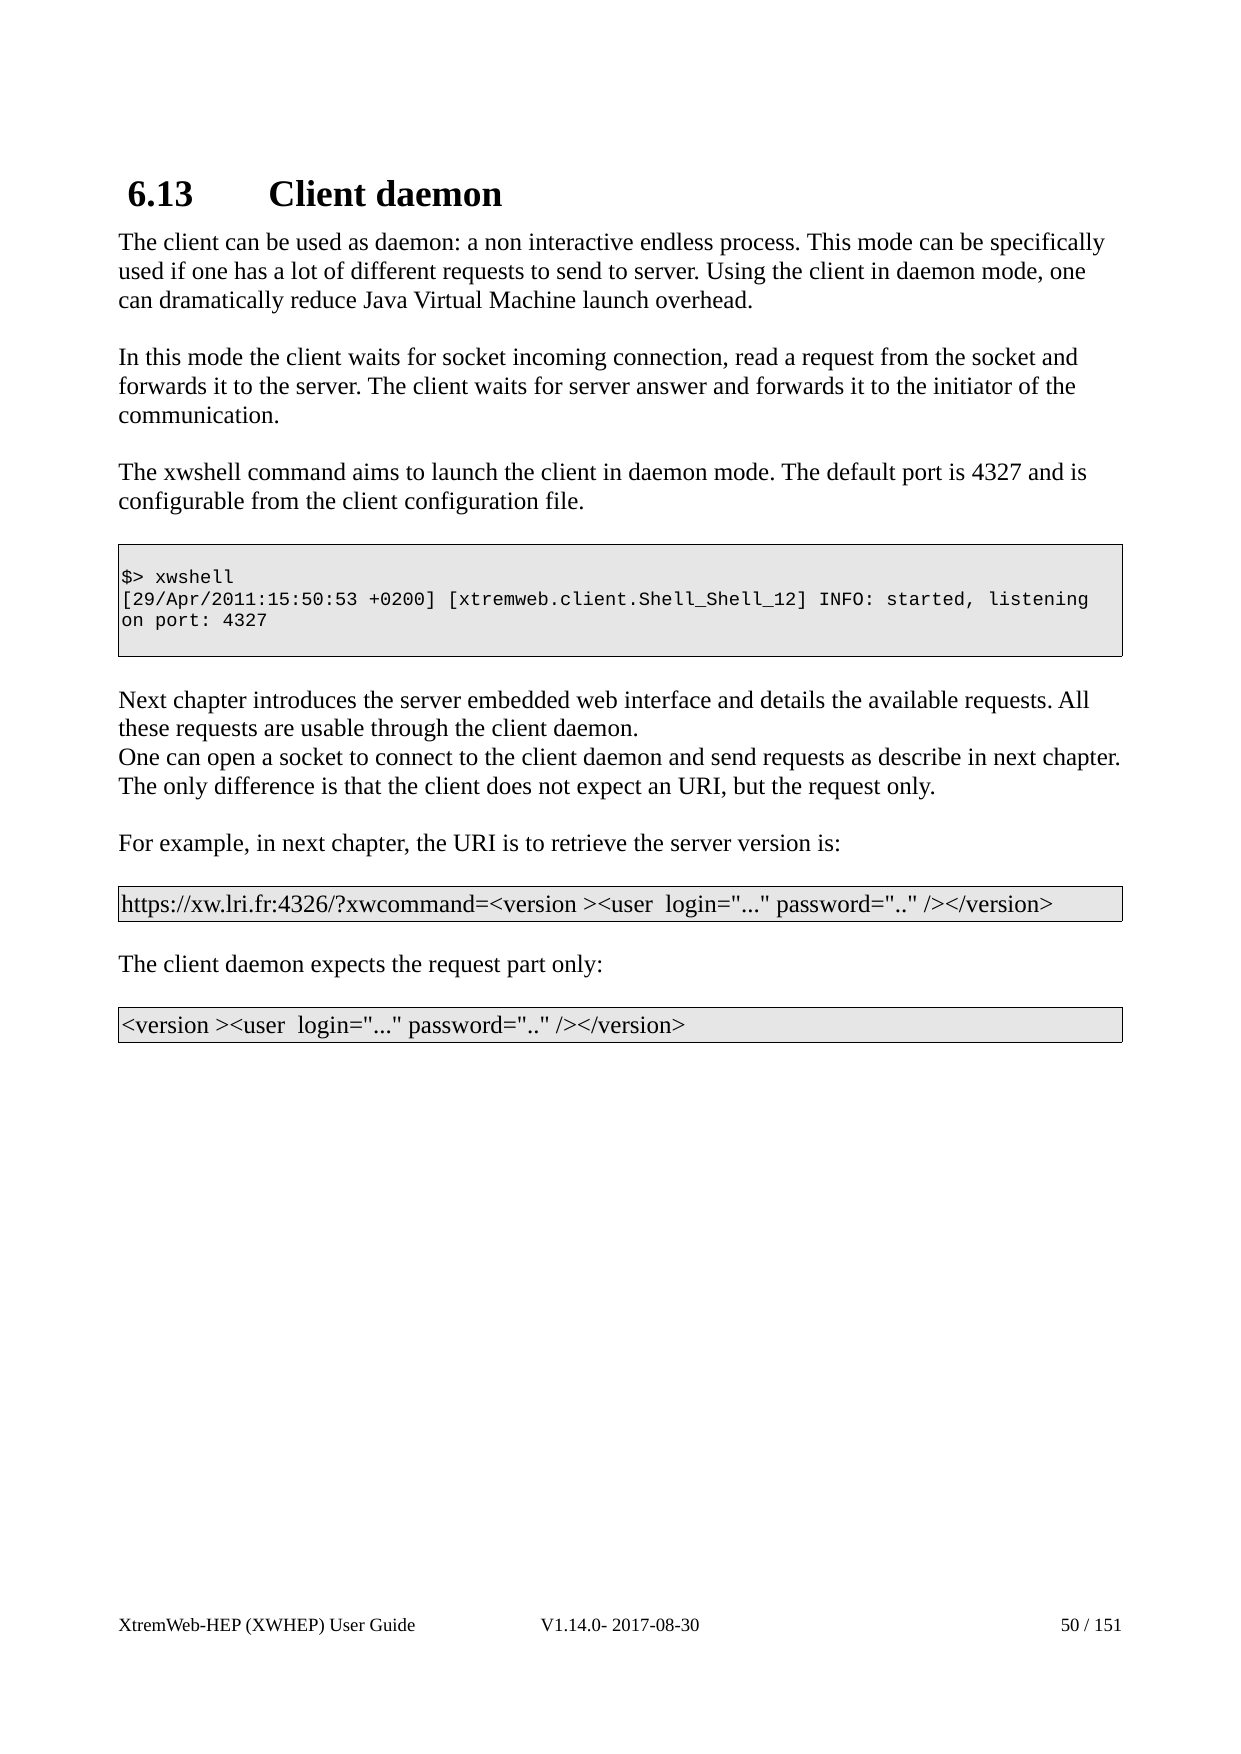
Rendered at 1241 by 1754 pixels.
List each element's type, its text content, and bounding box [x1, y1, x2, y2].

text The client daemon expects the request part only: [118, 949, 1122, 978]
text In this mode the client waits for socket incoming connection, read a request from the socket and forwards it to the server. The client waits for server answer and forwards it to the initiator of the communication. [118, 342, 1122, 429]
text For example, in next chapter, the URI is to retrieve the server version is: [118, 828, 1122, 857]
text One can open a socket to connect to the client daemon and send requests as describe in next chapter. [118, 742, 1122, 771]
text Next chapter introduces the server embedded web interface and details the available requests. All these requests are usable through the client daemon. [118, 685, 1122, 742]
text The only difference is that the client does not expect an URI, but the request only. [118, 771, 1122, 800]
text The client can be used as daemon: a non interactive endless process. This mode can be specifically used if one has a lot of different requests to send to server. Using the client in daemon mode, one can dramatically reduce Java Virtual Machine launch overhead. [118, 227, 1122, 314]
text https://xw.lri.fr:4326/?xwcommand=<version ><user login="..." password=".." /></version> [119, 887, 1122, 921]
text $> xwshell [119, 565, 1122, 586]
subtitle Client daemon [118, 172, 1122, 215]
text [29/Apr/2011:15:50:53 +0200] [xtremweb.client.Shell_Shell_12] INFO: started, listening on port: 4327 [119, 586, 1122, 629]
text <version ><user login="..." password=".." /></version> [119, 1008, 1122, 1042]
text The xwshell command aims to launch the client in daemon mode. The default port is 4327 and is configurable from the client configuration file. [118, 457, 1122, 515]
